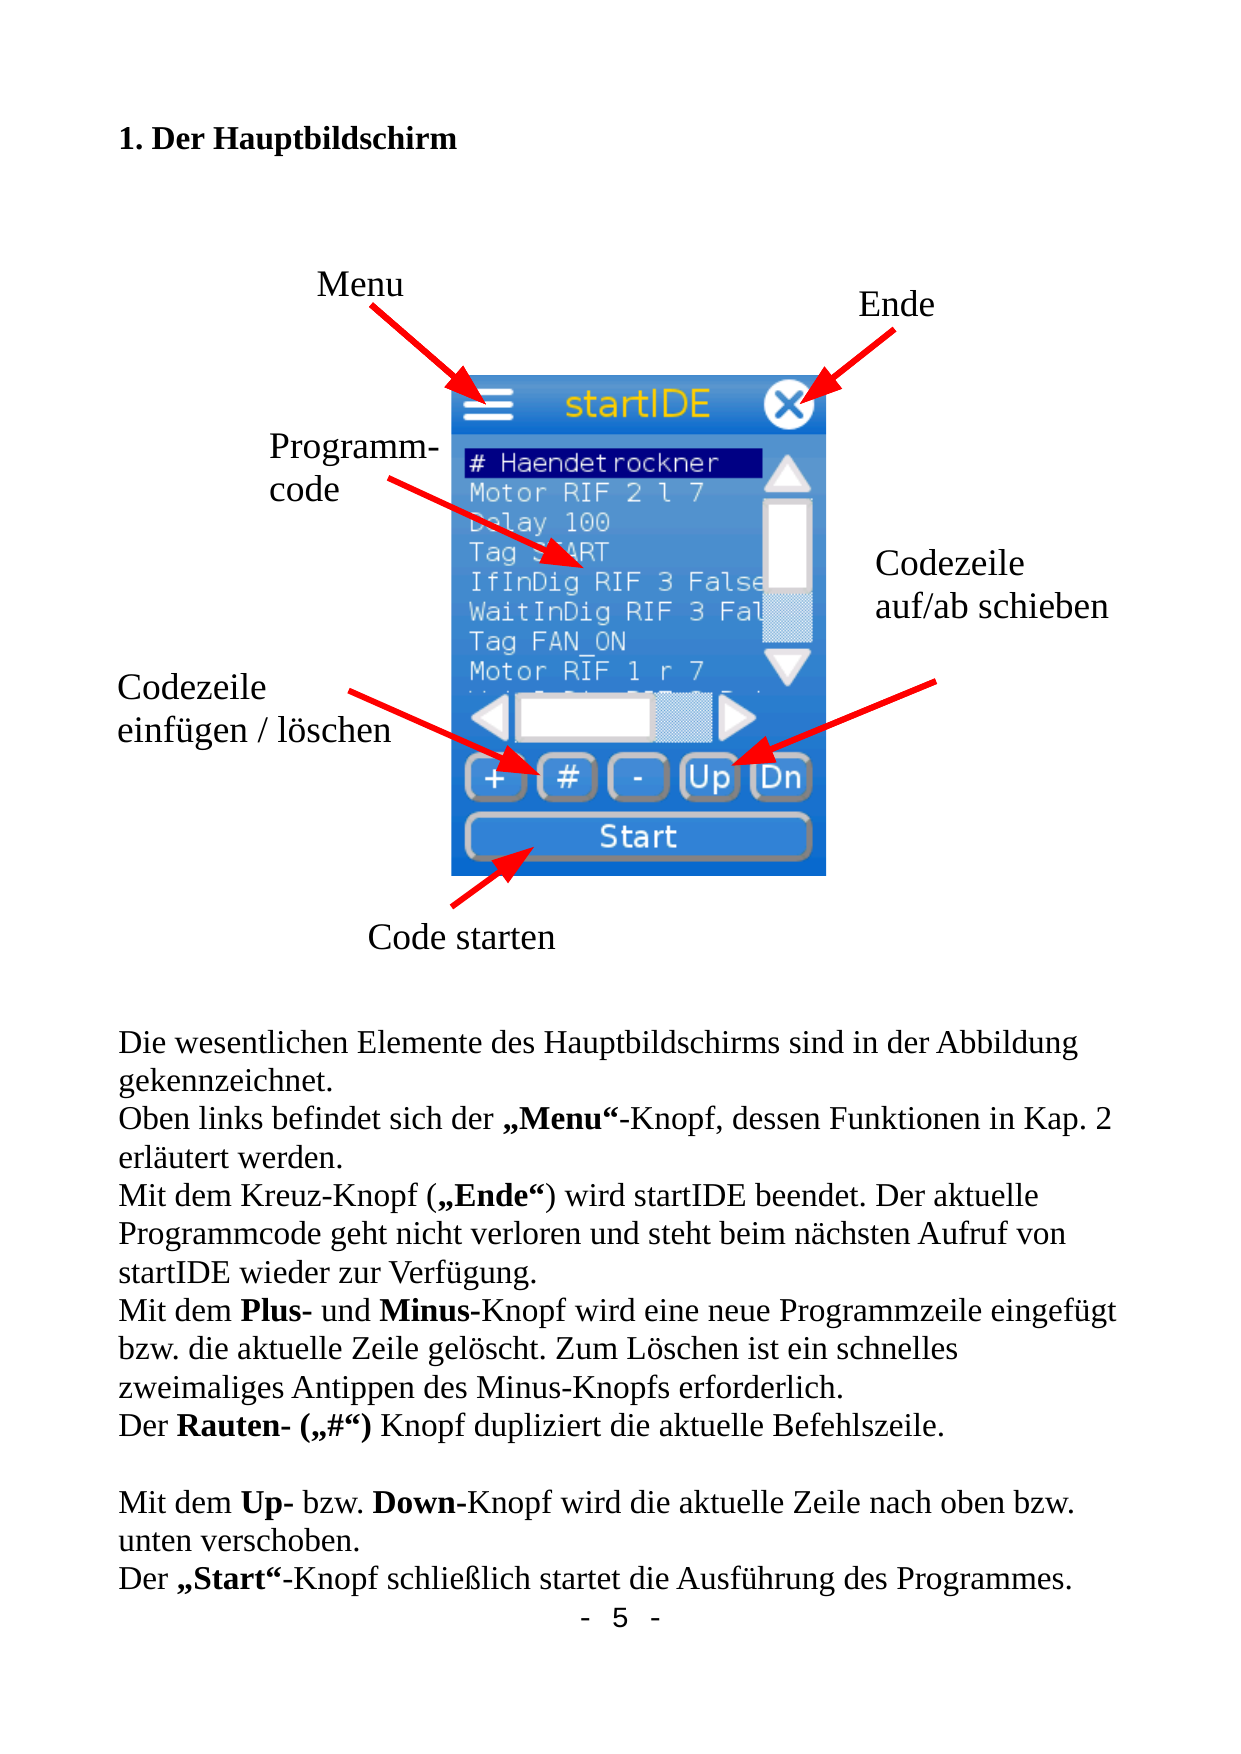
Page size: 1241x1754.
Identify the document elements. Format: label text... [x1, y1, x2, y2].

text Die wesentlichen Elemente des Hauptbildschirms sind in der Abbildung gekennzeichnet. [118, 1022, 1122, 1099]
text 1. Der Hauptbildschirm [118, 118, 1122, 156]
text Mit dem Plus- und Minus-Knopf wird eine neue Programmzeile eingefügt bzw. die aktuelle Zeile gelöscht. Zum Löschen ist ein schnelles zweimaliges Antippen des Minus-Knopfs erforderlich. [118, 1290, 1122, 1405]
text Mit dem Up- bzw. Down-Knopf wird die aktuelle Zeile nach oben bzw. unten verschoben. [118, 1482, 1122, 1559]
text Oben links befindet sich der „Menu“-Knopf, dessen Funktionen in Kap. 2 erläutert werden. [118, 1099, 1122, 1175]
text Der Rauten- („#“) Knopf dupliziert die aktuelle Befehlszeile. [118, 1405, 1122, 1444]
text Der „Start“-Knopf schließlich startet die Ausführung des Programmes. [118, 1559, 1122, 1597]
text Mit dem Kreuz-Knopf („Ende“) wird startIDE beendet. Der aktuelle Programmcode geht nicht verloren und steht beim nächsten Aufruf von startIDE wieder zur Verfügung. [118, 1175, 1122, 1290]
picture [451, 375, 827, 876]
